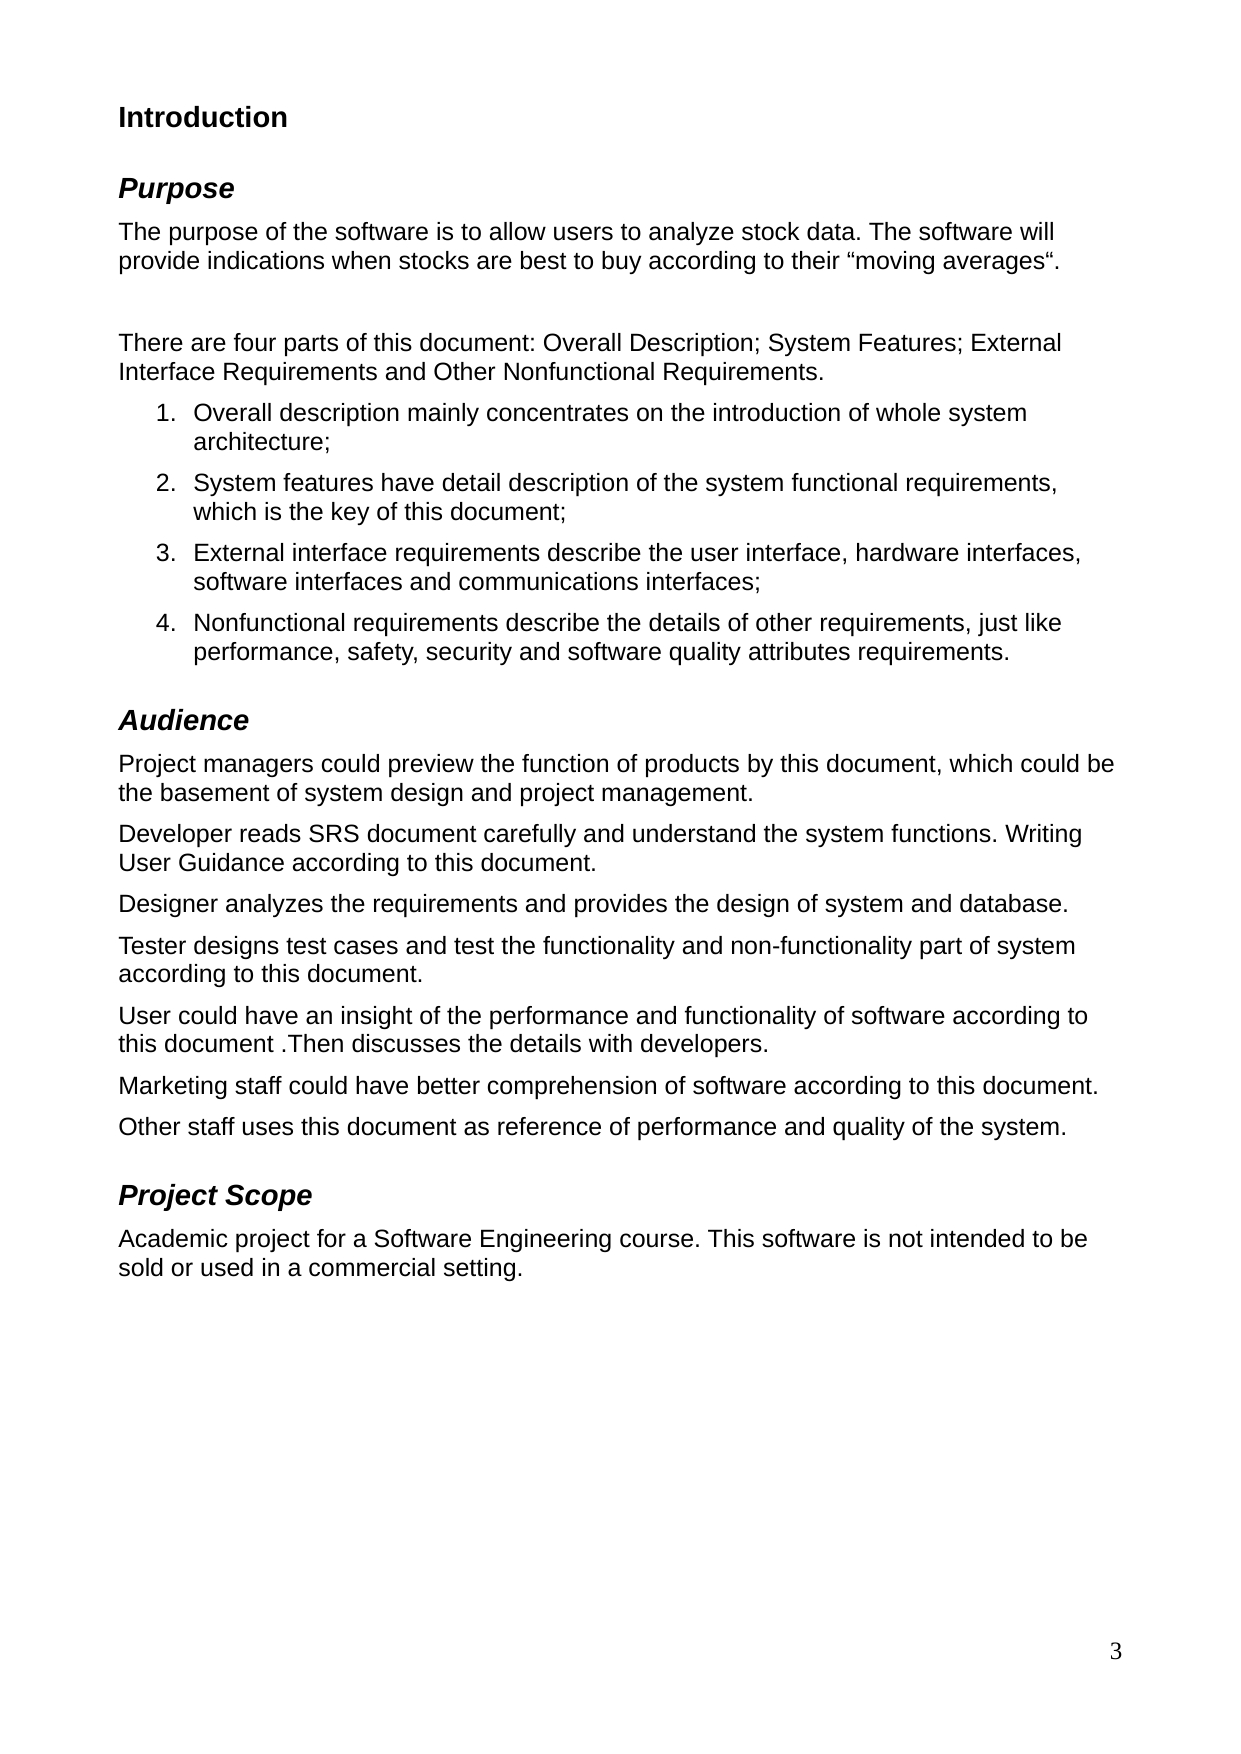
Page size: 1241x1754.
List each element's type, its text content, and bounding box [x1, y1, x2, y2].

list Overall description mainly concentrates on the introduction of whole system architecture; [156, 398, 1122, 456]
text Project managers could preview the function of products by this document, which could be the basement of system design and project management. [118, 749, 1122, 807]
text Developer reads SRS document carefully and understand the system functions. Writing User Guidance according to this document. [118, 819, 1122, 877]
subtitle Audience [118, 703, 1122, 737]
text The purpose of the software is to allow users to analyze stock data. The software will provide indications when stocks are best to buy according to their “moving averages“. [118, 217, 1122, 274]
text Academic project for a Software Engineering course. This software is not intended to be sold or used in a commercial setting. [118, 1224, 1122, 1282]
text Designer analyzes the requirements and provides the design of system and database. [118, 889, 1122, 918]
text There are four parts of this document: Overall Description; System Features; External Interface Requirements and Other Nonfunctional Requirements. [118, 328, 1122, 386]
list System features have detail description of the system functional requirements, which is the key of this document; [156, 468, 1122, 526]
text Marketing staff could have better comprehension of software according to this document. [118, 1071, 1122, 1099]
subtitle Purpose [118, 171, 1122, 204]
text Tester designs test cases and test the functionality and non-functionality part of system according to this document. [118, 931, 1122, 988]
subtitle Introduction [118, 100, 1122, 133]
text User could have an insight of the performance and functionality of software according to this document .Then discusses the details with developers. [118, 1001, 1122, 1058]
list External interface requirements describe the user interface, hardware interfaces, software interfaces and communications interfaces; [156, 538, 1122, 596]
text Other staff uses this document as reference of performance and quality of the system. [118, 1112, 1122, 1141]
subtitle Project Scope [118, 1178, 1122, 1212]
list Nonfunctional requirements describe the details of other requirements, just like performance, safety, security and software quality attributes requirements. [156, 608, 1122, 666]
